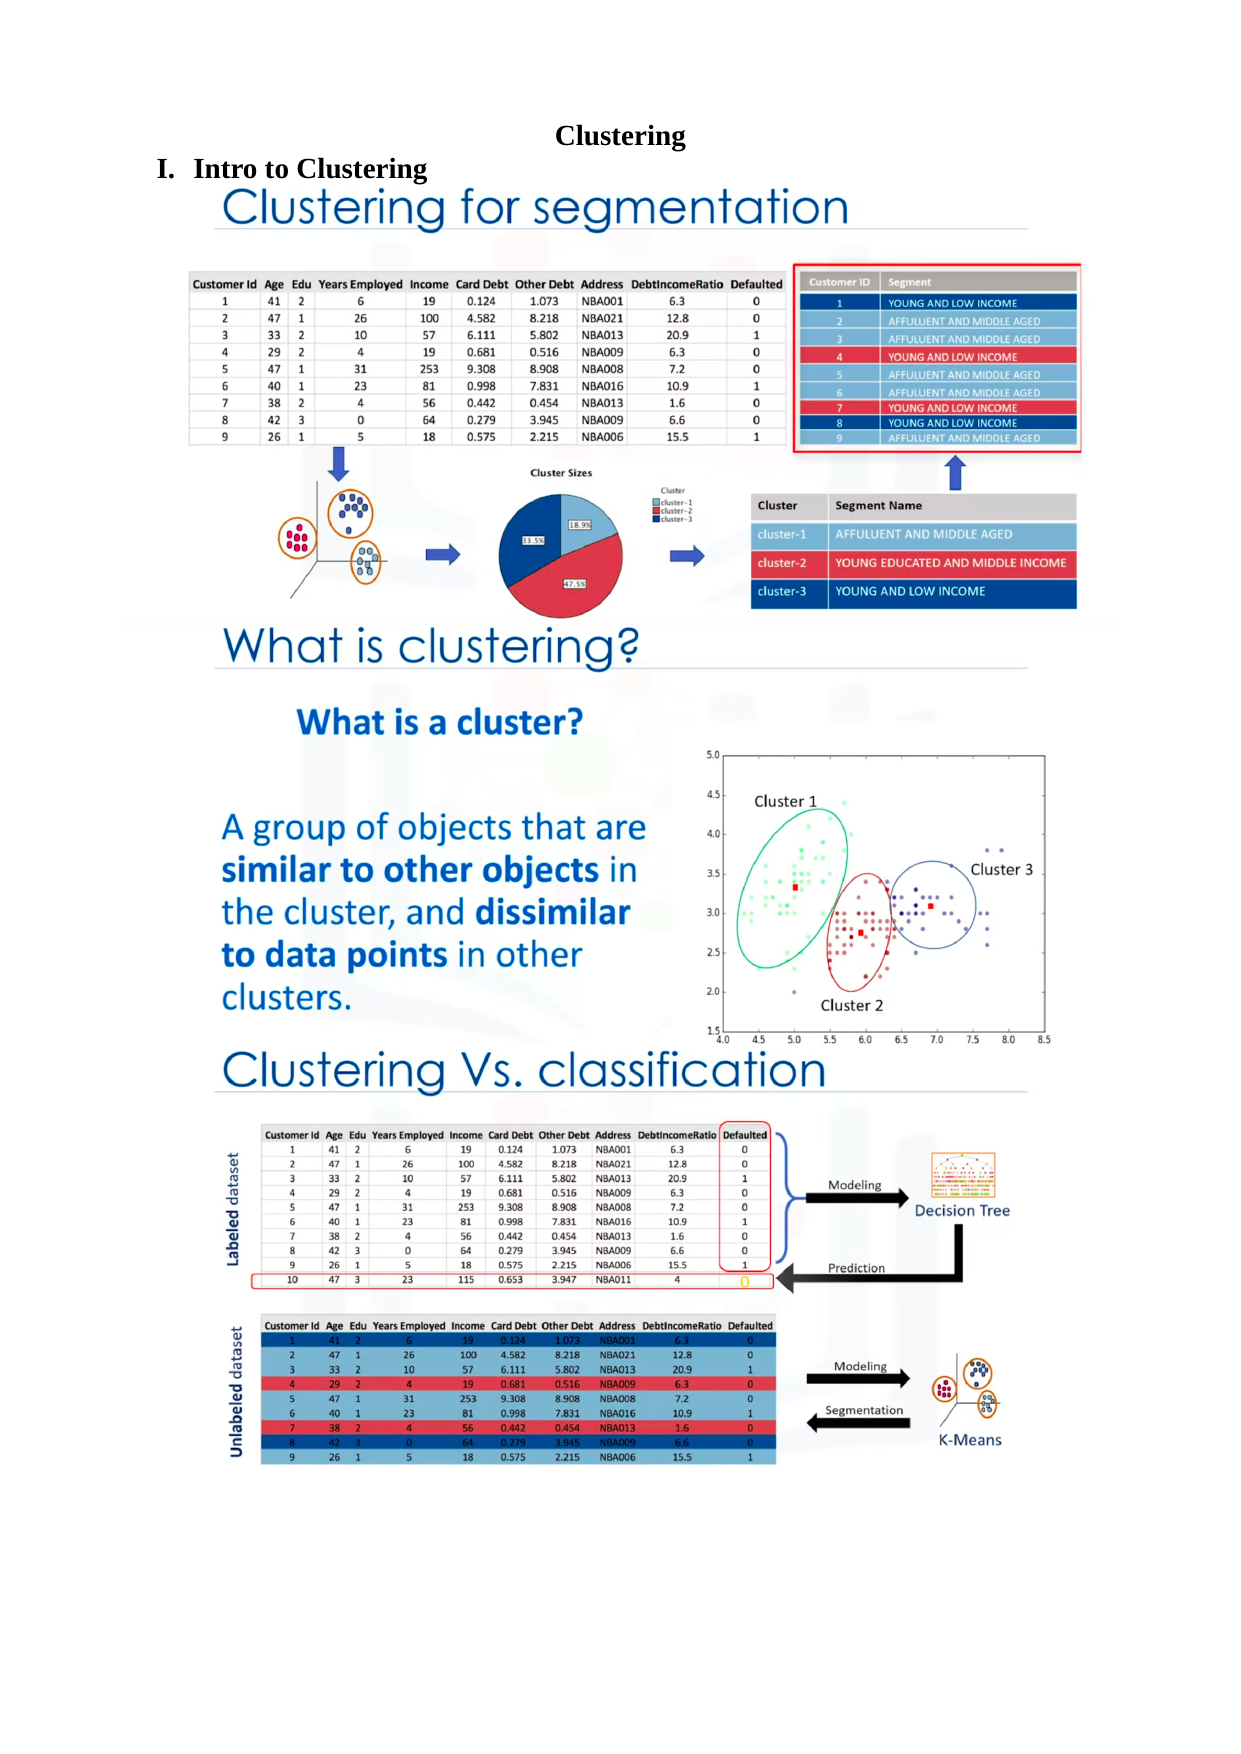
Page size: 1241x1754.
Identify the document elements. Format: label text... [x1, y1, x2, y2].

picture [118, 185, 1123, 1472]
list Intro to Clustering [175, 152, 1122, 185]
text Clustering [118, 118, 1122, 152]
